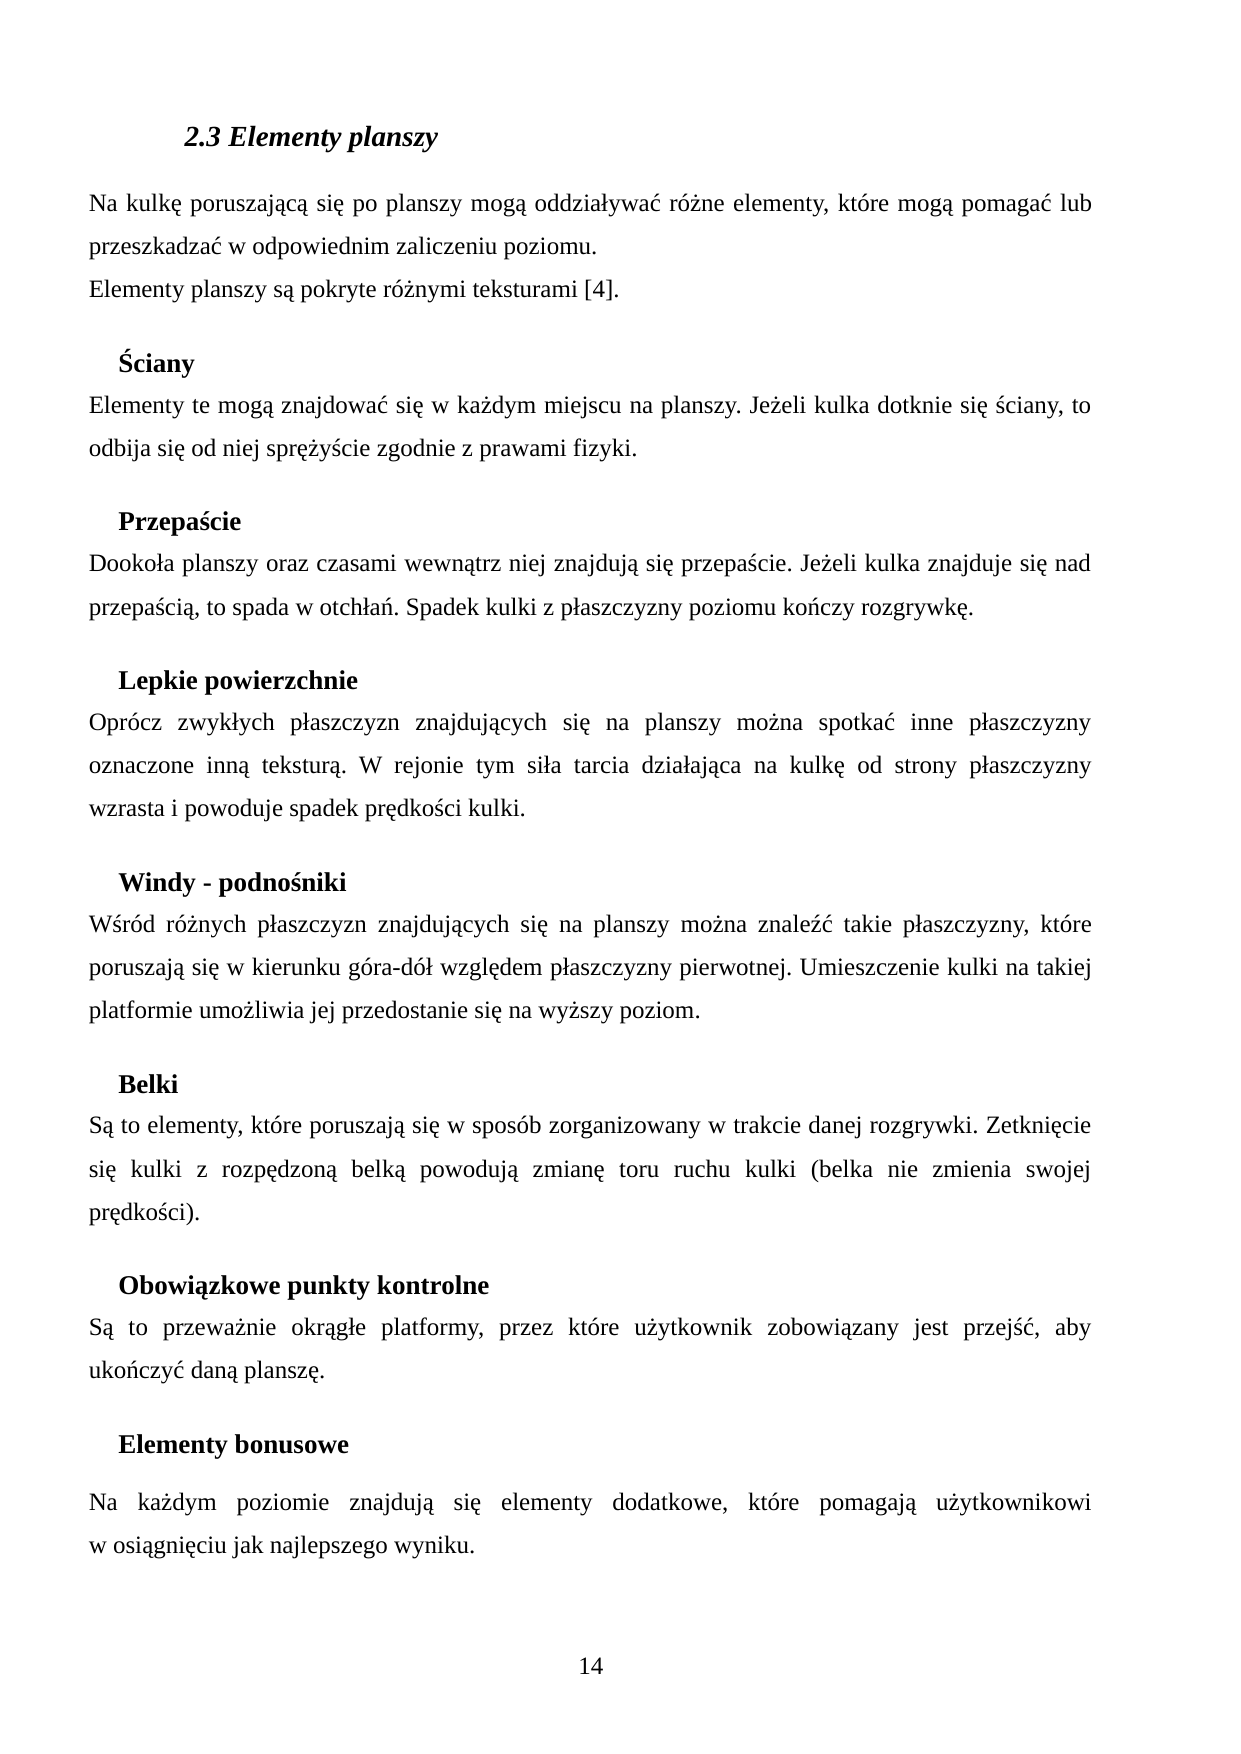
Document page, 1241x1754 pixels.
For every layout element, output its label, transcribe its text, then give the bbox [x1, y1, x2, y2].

list Oprócz zwykłych płaszczyzn znajdujących się na planszy można spotkać inne płaszczyzny oznaczone inną teksturą. W rejonie tym siła tarcia działająca na kulkę od strony płaszczyzny wzrasta i powoduje spadek prędkości kulki. [88, 707, 1093, 822]
text Przepaście [118, 506, 1093, 537]
text Ściany [118, 347, 1093, 378]
text Obowiązkowe punkty kontrolne [118, 1269, 1093, 1301]
list Elementy planszy są pokryte różnymi teksturami [4]. [88, 274, 1093, 303]
list Wśród różnych płaszczyzn znajdujących się na planszy można znaleźć takie płaszczyzny, które poruszają się w kierunku góra-dół względem płaszczyzny pierwotnej. Umieszczenie kulki na takiej platformie umożliwia jej przedostanie się na wyższy poziom. [88, 909, 1093, 1024]
subtitle Elementy planszy [177, 119, 1093, 153]
list Dookoła planszy oraz czasami wewnątrz niej znajdują się przepaście. Jeżeli kulka znajduje się nad przepaścią, to spada w otchłań. Spadek kulki z płaszczyzny poziomu kończy rozgrywkę. [88, 548, 1093, 620]
list Na każdym poziomie znajdują się elementy dodatkowe, które pomagają użytkownikowi w osiągnięciu jak najlepszego wyniku. [88, 1487, 1093, 1558]
list Są to przeważnie okrągłe platformy, przez które użytkownik zobowiązany jest przejść, aby ukończyć daną planszę. [88, 1312, 1093, 1384]
list Na kulkę poruszającą się po planszy mogą oddziaływać różne elementy, które mogą pomagać lub przeszkadzać w odpowiednim zaliczeniu poziomu. [88, 188, 1093, 260]
text Elementy te mogą znajdować się w każdym miejscu na planszy. Jeżeli kulka dotknie się ściany, to odbija się od niej sprężyście zgodnie z prawami fizyki. [88, 390, 1093, 462]
text Belki [118, 1068, 1093, 1099]
list Są to elementy, które poruszają się w sposób zorganizowany w trakcie danej rozgrywki. Zetknięcie się kulki z rozpędzoną belką powodują zmianę toru ruchu kulki (belka nie zmienia swojej prędkości). [88, 1111, 1093, 1226]
text Lepkie powierzchnie [118, 664, 1093, 695]
text Windy - podnośniki [118, 866, 1093, 897]
list Elementy bonusowe [118, 1428, 1093, 1459]
